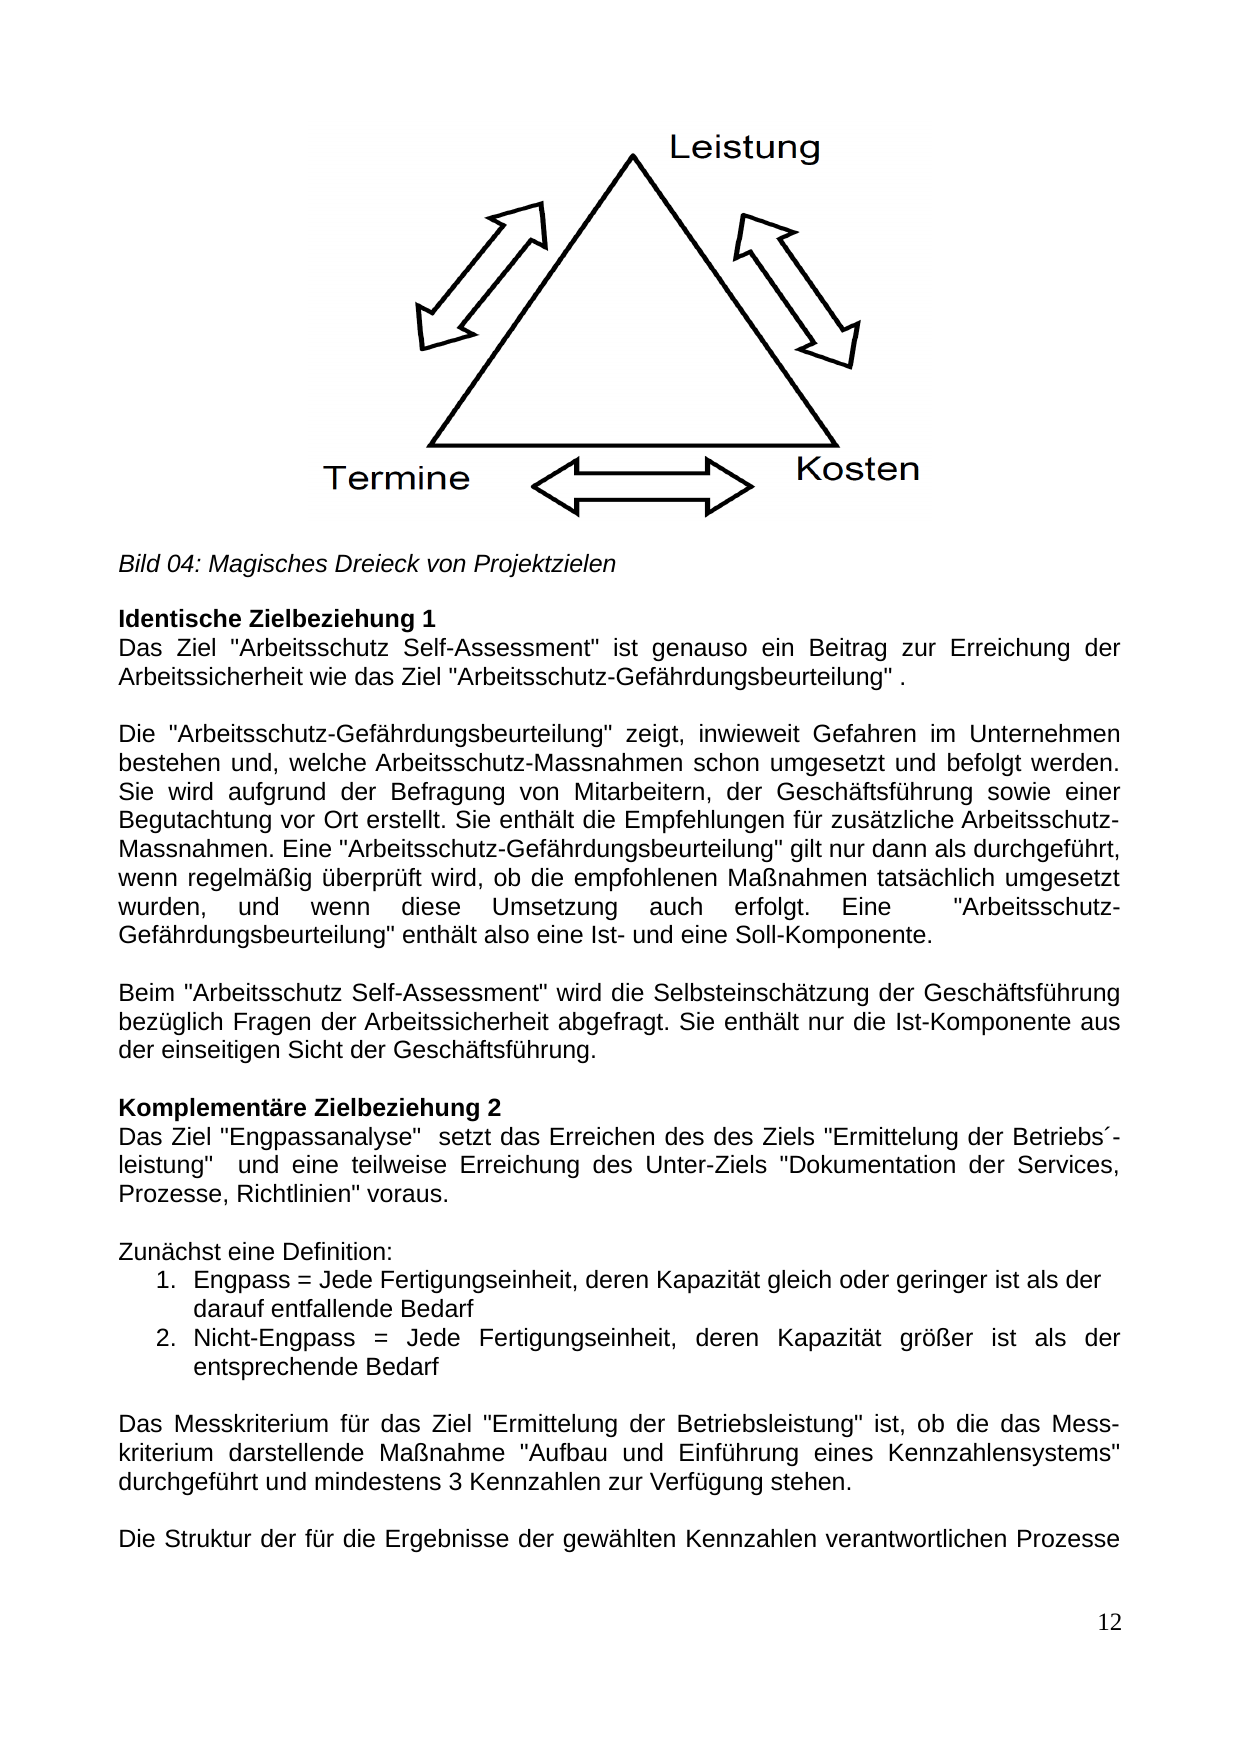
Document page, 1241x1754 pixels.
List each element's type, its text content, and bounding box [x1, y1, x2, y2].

text Das Ziel "Engpassanalyse" setzt das Erreichen des des Ziels "Ermittelung der Betriebs´-leistung" und eine teilweise Erreichung des Unter-Ziels "Dokumentation der Services, Prozesse, Richtlinien" voraus. [118, 1122, 1122, 1208]
text Das Ziel "Arbeitsschutz Self-Assessment" ist genauso ein Beitrag zur Erreichung der Arbeitssicherheit wie das Ziel "Arbeitsschutz-Gefährdungsbeurteilung" . [118, 633, 1122, 690]
text Zunächst eine Definition: [118, 1237, 1122, 1265]
text Beim "Arbeitsschutz Self-Assessment" wird die Selbsteinschätzung der Geschäftsführung bezüglich Fragen der Arbeitssicherheit abgefragt. Sie enthält nur die Ist-Komponente aus der einseitigen Sicht der Geschäftsführung. [118, 978, 1122, 1064]
picture [307, 118, 933, 521]
list Nicht-Engpass = Jede Fertigungseinheit, deren Kapazität größer ist als der entsprechende Bedarf [156, 1323, 1122, 1380]
text Komplementäre Zielbeziehung 2 [118, 1093, 1122, 1122]
text Das Messkriterium für das Ziel "Ermittelung der Betriebsleistung" ist, ob die das Mess-kriterium darstellende Maßnahme "Aufbau und Einführung eines Kennzahlensystems" durchgeführt und mindestens 3 Kennzahlen zur Verfügung stehen. [118, 1409, 1122, 1495]
text Die Struktur der für die Ergebnisse der gewählten Kennzahlen verantwortlichen Prozesse [118, 1524, 1122, 1553]
text Die "Arbeitsschutz-Gefährdungsbeurteilung" zeigt, inwieweit Gefahren im Unternehmen bestehen und, welche Arbeitsschutz-Massnahmen schon umgesetzt und befolgt werden. Sie wird aufgrund der Befragung von Mitarbeitern, der Geschäftsführung sowie einer Begutachtung vor Ort erstellt. Sie enthält die Empfehlungen für zusätzliche Arbeitsschutz-Massnahmen. Eine "Arbeitsschutz-Gefährdungsbeurteilung" gilt nur dann als durchgeführt, wenn regelmäßig überprüft wird, ob die empfohlenen Maßnahmen tatsächlich umgesetzt wurden, und wenn diese Umsetzung auch erfolgt. Eine "Arbeitsschutz-Gefährdungsbeurteilung" enthält also eine Ist- und eine Soll-Komponente. [118, 719, 1122, 949]
list Engpass = Jede Fertigungseinheit, deren Kapazität gleich oder geringer ist als der darauf entfallende Bedarf [156, 1265, 1122, 1323]
text Bild 04: Magisches Dreieck von Projektzielen [118, 549, 1122, 578]
text Identische Zielbeziehung 1 [118, 604, 1122, 633]
